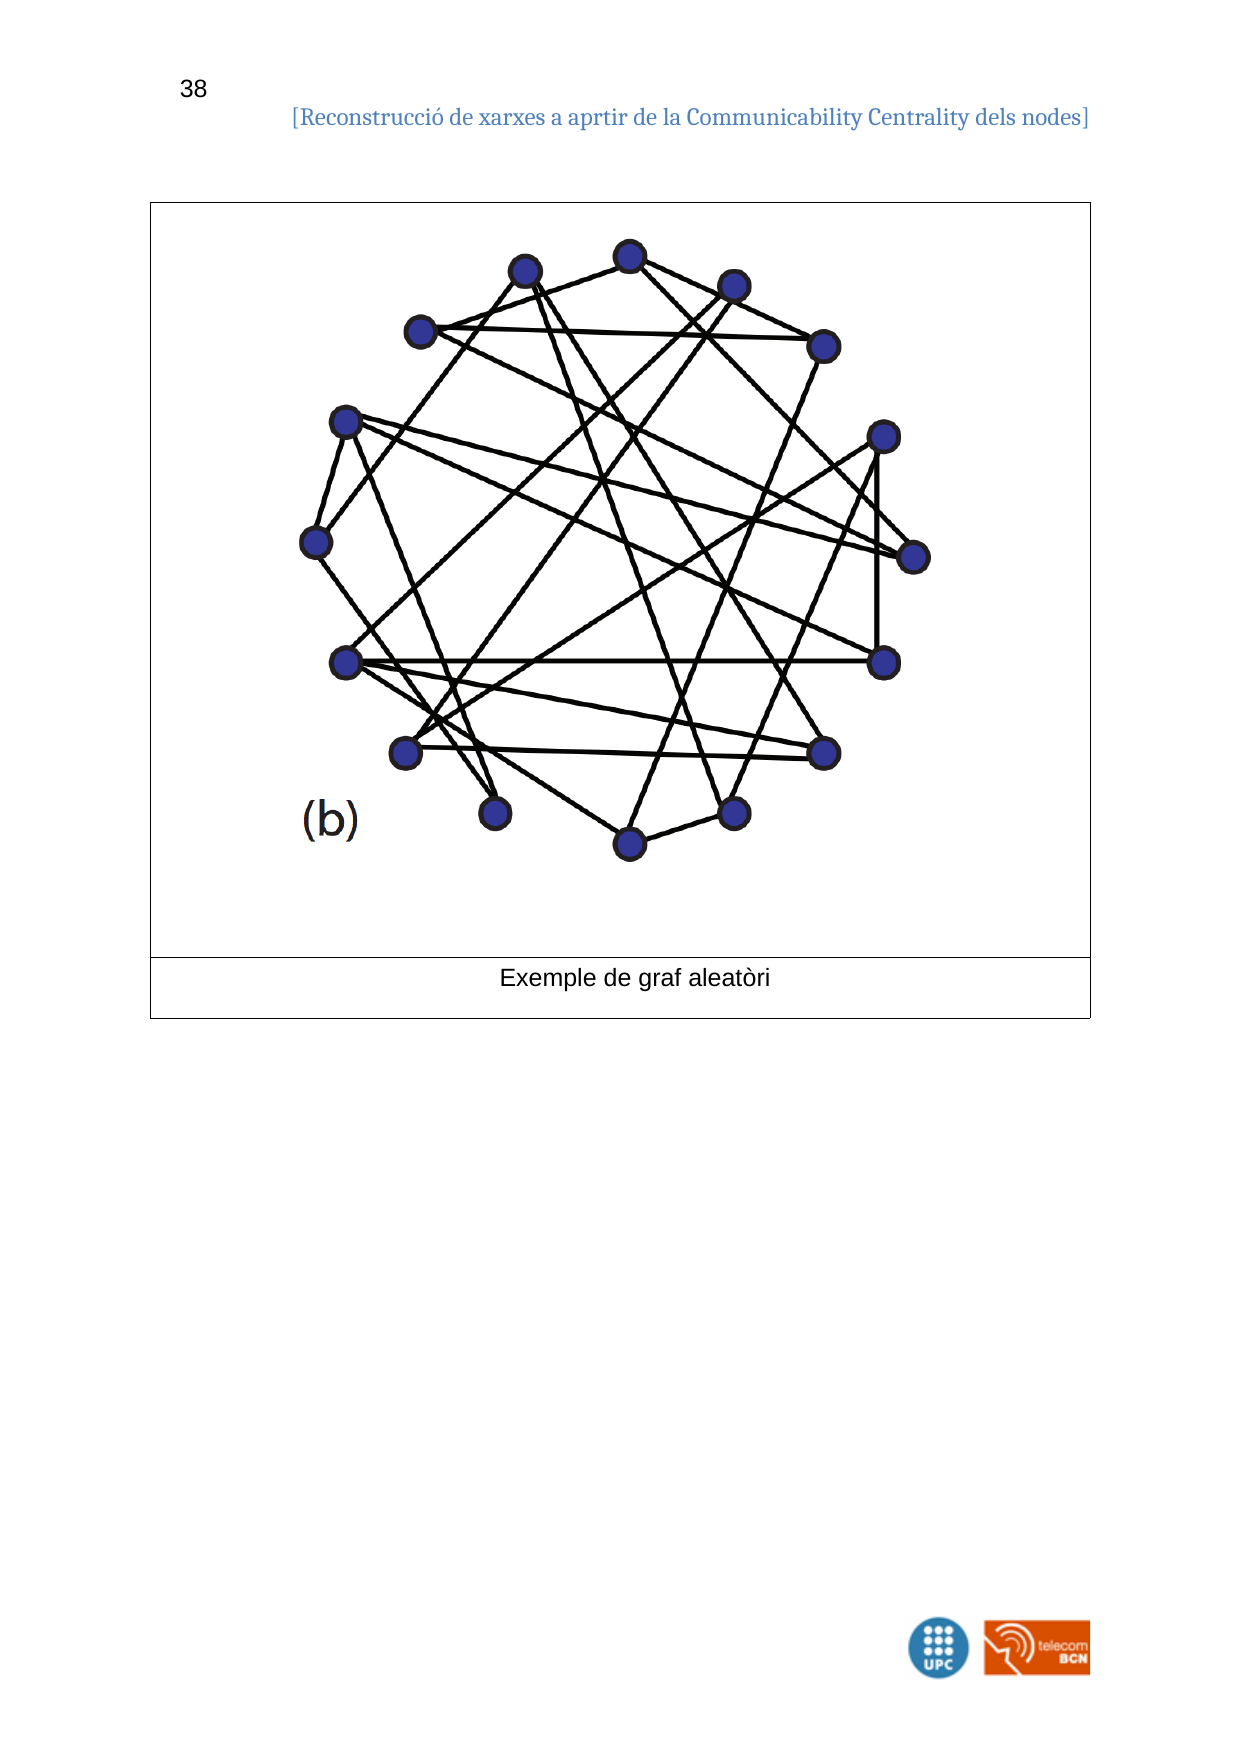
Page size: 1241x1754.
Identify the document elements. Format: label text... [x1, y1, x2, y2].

picture [290, 207, 950, 898]
table_header [151, 898, 1090, 957]
table_header [950, 208, 1090, 897]
picture [904, 1614, 1091, 1681]
table_header [151, 203, 1090, 207]
table_cell Exemple de graf aleatòri [151, 958, 1090, 1018]
table_header [151, 208, 290, 897]
